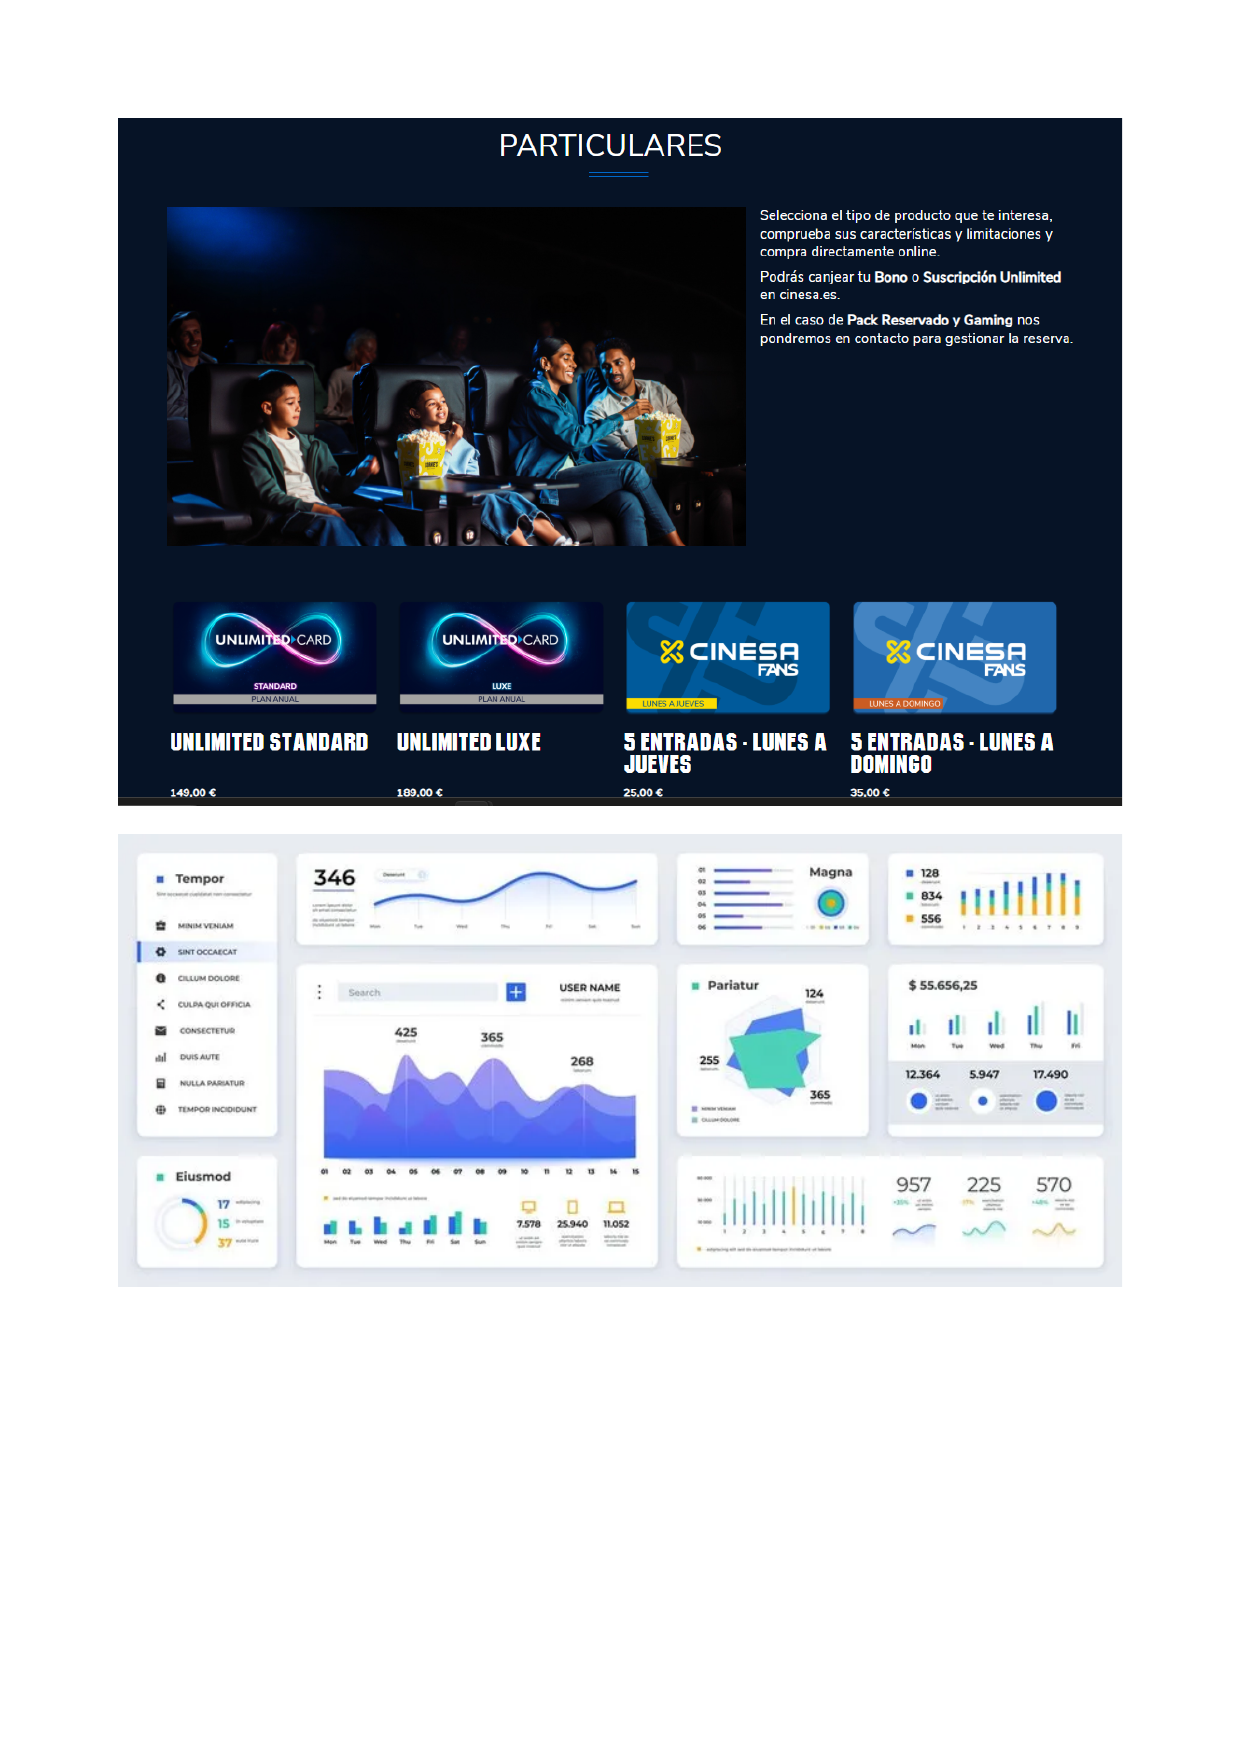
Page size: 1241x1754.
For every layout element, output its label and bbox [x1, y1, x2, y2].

picture [118, 118, 1123, 806]
picture [118, 834, 1123, 1287]
